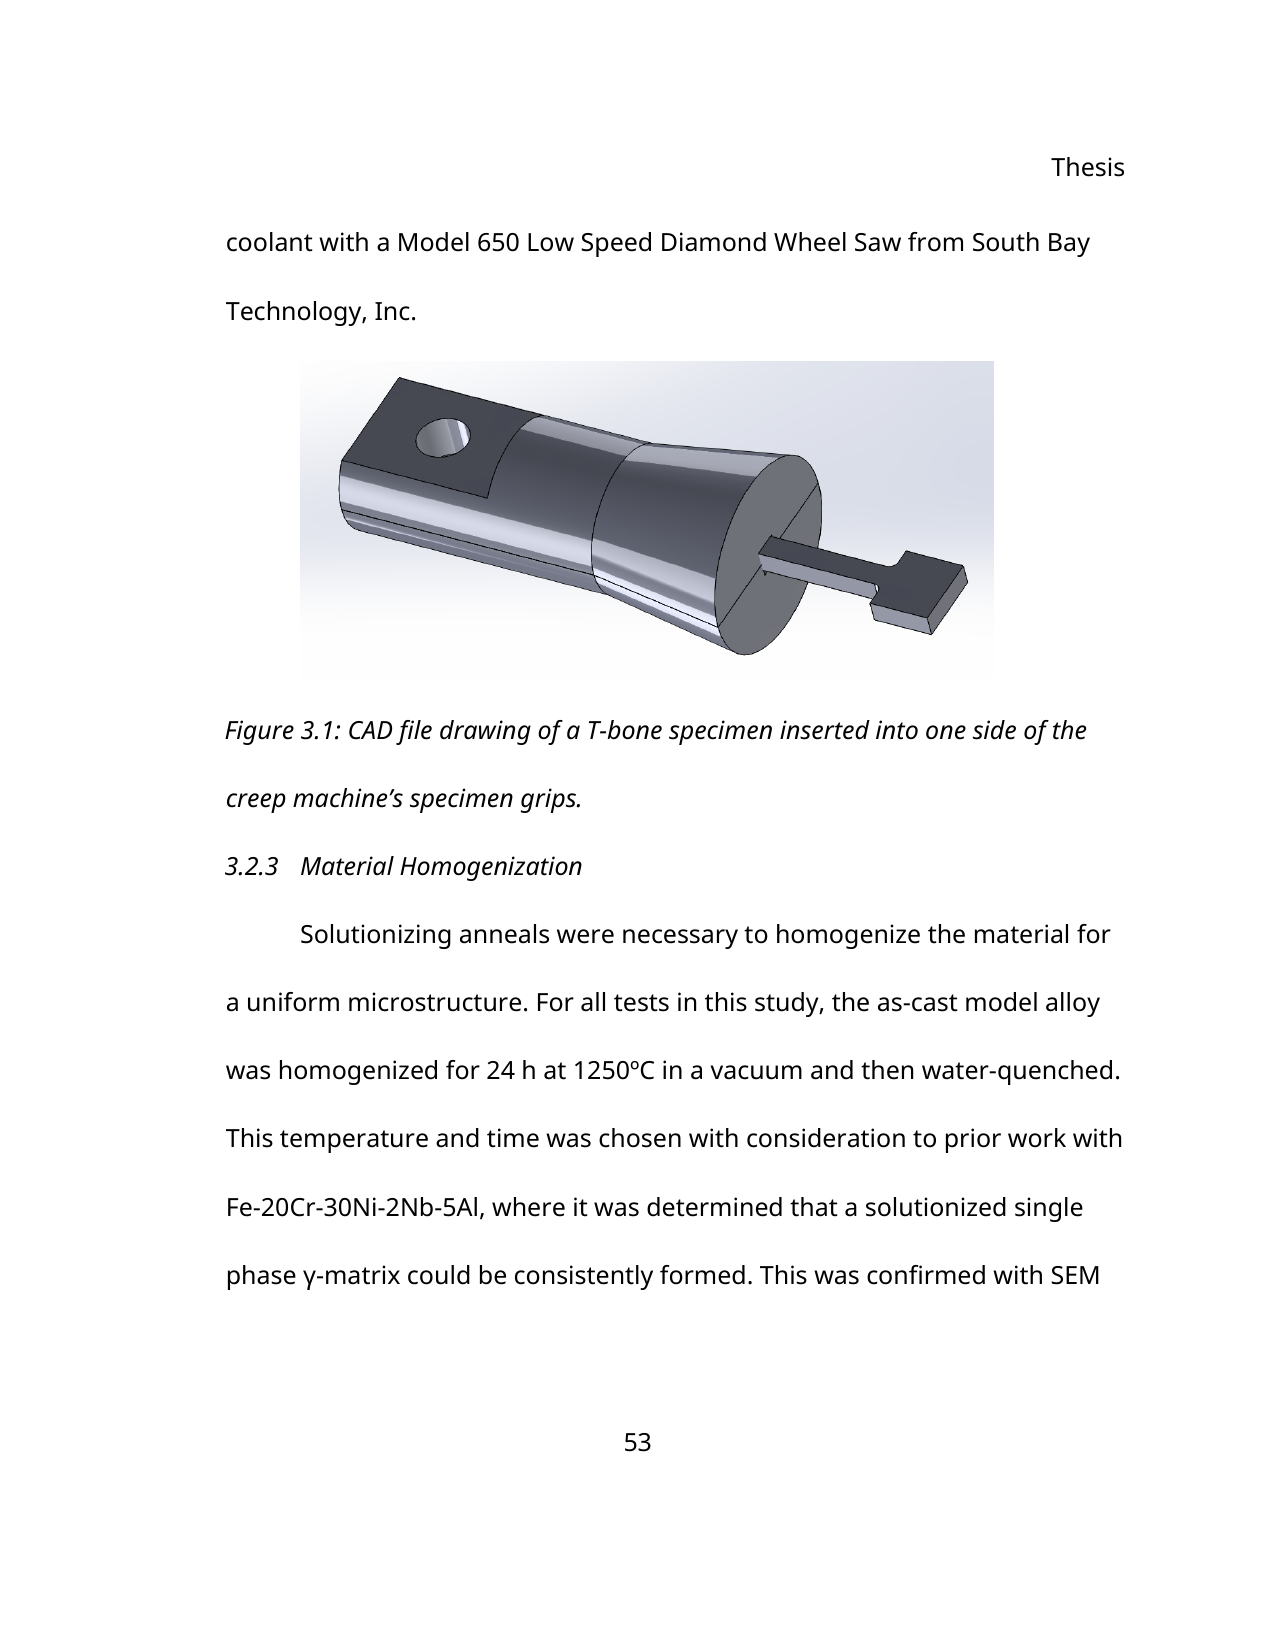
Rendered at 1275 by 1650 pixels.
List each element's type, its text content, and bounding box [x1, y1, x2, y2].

text 3.2.3 Material Homogenization [224, 849, 1125, 883]
text coolant with a Model 650 Low Speed Diamond Wheel Saw from South Bay Technology, Inc. [224, 225, 1125, 327]
text Figure 3.1: CAD file drawing of a T-bone specimen inserted into one side of the creep machine’s specimen grips. [224, 712, 1125, 814]
text Solutionizing anneals were necessary to homogenize the material for a uniform microstructure. For all tests in this study, the as-cast model alloy was homogenized for 24 h at 1250ºC in a vacuum and then water-quenched. This temperature and time was chosen with consideration to prior work with Fe-20Cr-30Ni-2Nb-5Al, where it was determined that a solutionized single phase γ-matrix could be consistently formed. This was confirmed with SEM [224, 917, 1125, 1291]
picture [300, 361, 994, 679]
